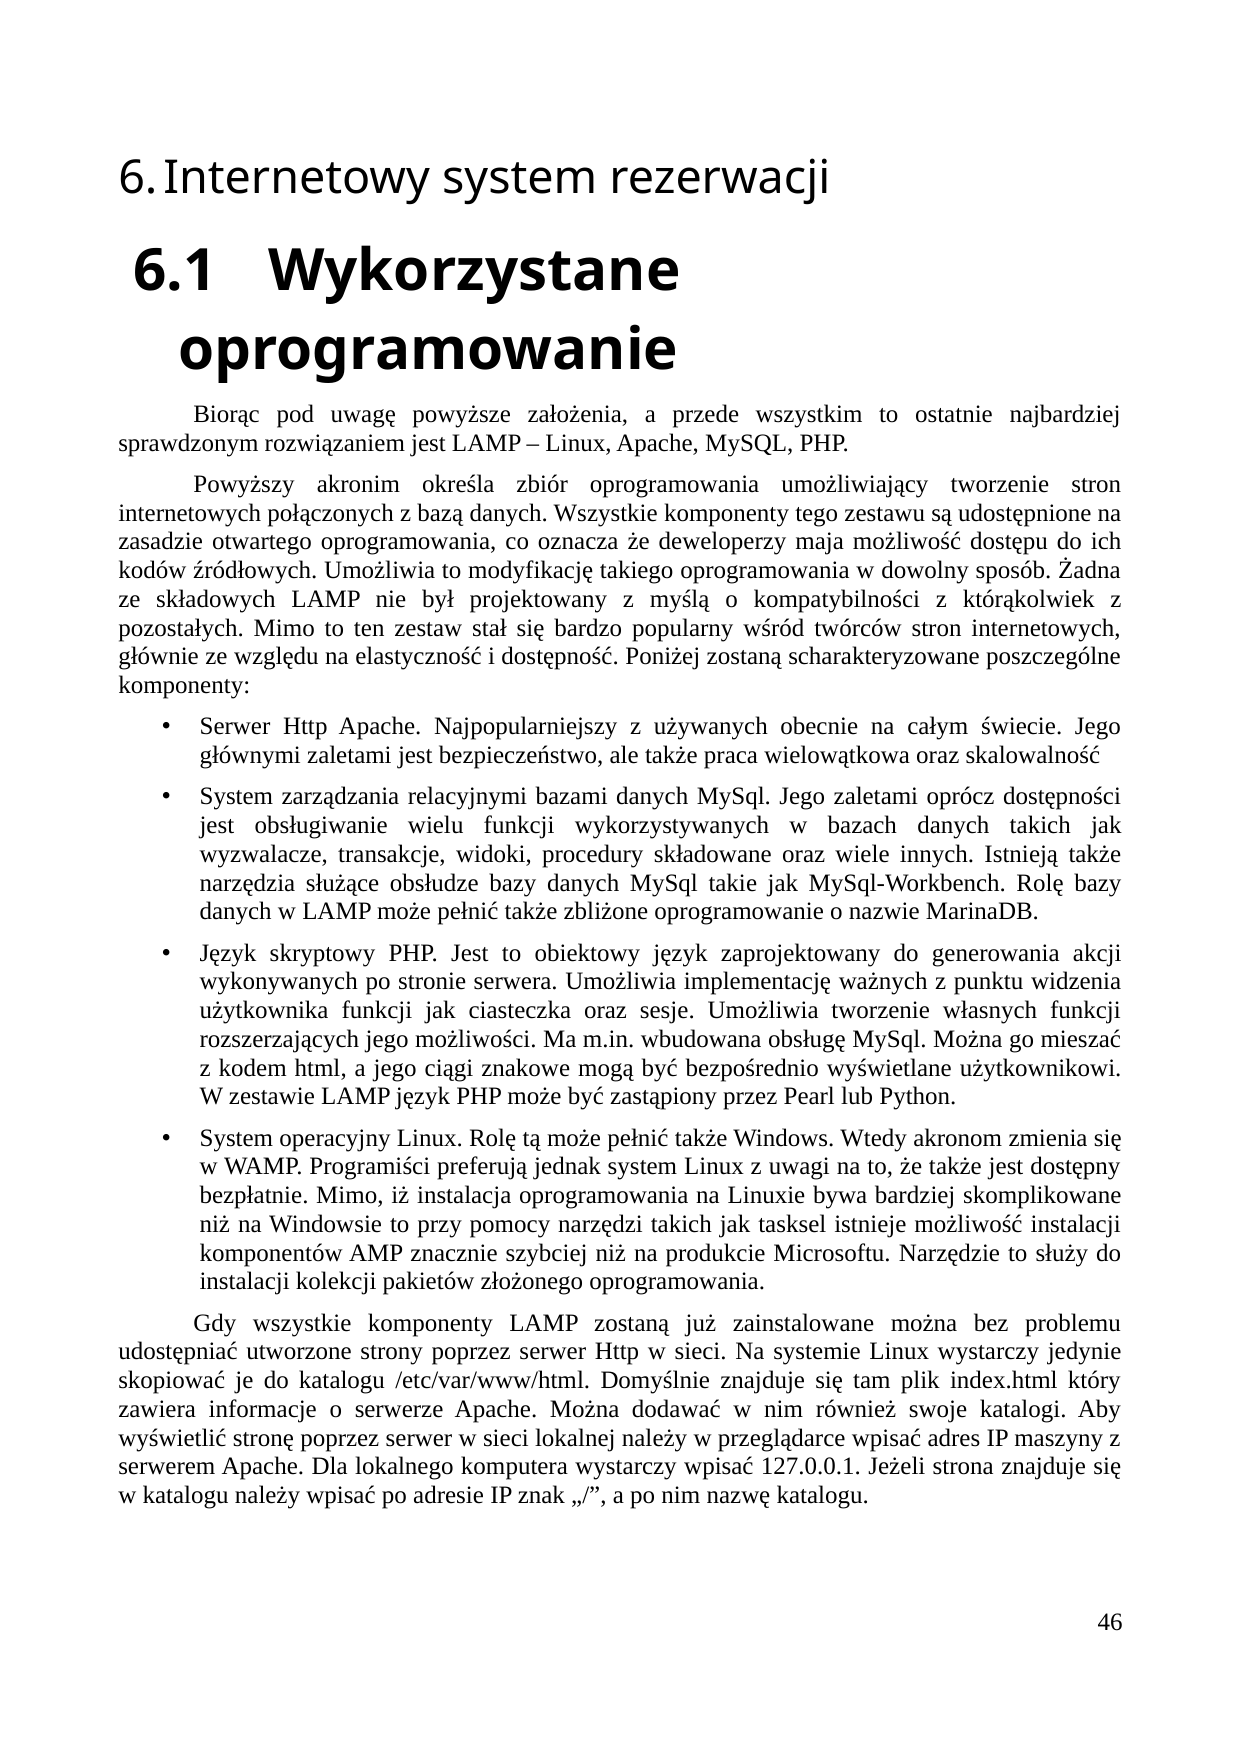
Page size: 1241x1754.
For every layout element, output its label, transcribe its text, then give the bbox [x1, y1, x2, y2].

subtitle Internetowy system rezerwacji [118, 143, 1122, 207]
text Gdy wszystkie komponenty LAMP zostaną już zainstalowane można bez problemu udostępniać utworzone strony poprzez serwer Http w sieci. Na systemie Linux wystarczy jedynie skopiować je do katalogu /etc/var/www/html. Domyślnie znajduje się tam plik index.html który zawiera informacje o serwerze Apache. Można dodawać w nim również swoje katalogi. Aby wyświetlić stronę poprzez serwer w sieci lokalnej należy w przeglądarce wpisać adres IP maszyny z serwerem Apache. Dla lokalnego komputera wystarczy wpisać 127.0.0.1. Jeżeli strona znajduje się w katalogu należy wpisać po adresie IP znak „/”, a po nim nazwę katalogu. [118, 1308, 1122, 1509]
list Serwer Http Apache. Najpopularniejszy z używanych obecnie na całym świecie. Jego głównymi zaletami jest bezpieczeństwo, ale także praca wielowątkowa oraz skalowalność [162, 711, 1122, 769]
list System zarządzania relacyjnymi bazami danych MySql. Jego zaletami oprócz dostępności jest obsługiwanie wielu funkcji wykorzystywanych w bazach danych takich jak wyzwalacze, transakcje, widoki, procedury składowane oraz wiele innych. Istnieją także narzędzia służące obsłudze bazy danych MySql takie jak MySql-Workbench. Rolę bazy danych w LAMP może pełnić także zbliżone oprogramowanie o nazwie MarinaDB. [162, 781, 1122, 925]
text Powyższy akronim określa zbiór oprogramowania umożliwiający tworzenie stron internetowych połączonych z bazą danych. Wszystkie komponenty tego zestawu są udostępnione na zasadzie otwartego oprogramowania, co oznacza że deweloperzy maja możliwość dostępu do ich kodów źródłowych. Umożliwia to modyfikację takiego oprogramowania w dowolny sposób. Żadna ze składowych LAMP nie był projektowany z myślą o kompatybilności z którąkolwiek z pozostałych. Mimo to ten zestaw stał się bardzo popularny wśród twórców stron internetowych, głównie ze względu na elastyczność i dostępność. Poniżej zostaną scharakteryzowane poszczególne komponenty: [118, 469, 1122, 699]
list Język skryptowy PHP. Jest to obiektowy język zaprojektowany do generowania akcji wykonywanych po stronie serwera. Umożliwia implementację ważnych z punktu widzenia użytkownika funkcji jak ciasteczka oraz sesje. Umożliwia tworzenie własnych funkcji rozszerzających jego możliwości. Ma m.in. wbudowana obsługę MySql. Można go mieszać z kodem html, a jego ciągi znakowe mogą być bezpośrednio wyświetlane użytkownikowi. W zestawie LAMP język PHP może być zastąpiony przez Pearl lub Python. [162, 938, 1122, 1110]
list System operacyjny Linux. Rolę tą może pełnić także Windows. Wtedy akronom zmienia się w WAMP. Programiści preferują jednak system Linux z uwagi na to, że także jest dostępny bezpłatnie. Mimo, iż instalacja oprogramowania na Linuxie bywa bardziej skomplikowane niż na Windowsie to przy pomocy narzędzi takich jak tasksel istnieje możliwość instalacji komponentów AMP znacznie szybciej niż na produkcie Microsoftu. Narzędzie to służy do instalacji kolekcji pakietów złożonego oprogramowania. [162, 1123, 1122, 1295]
subtitle Wykorzystane oprogramowanie [118, 227, 1122, 386]
text Biorąc pod uwagę powyższe założenia, a przede wszystkim to ostatnie najbardziej sprawdzonym rozwiązaniem jest LAMP – Linux, Apache, MySQL, PHP. [118, 399, 1122, 456]
